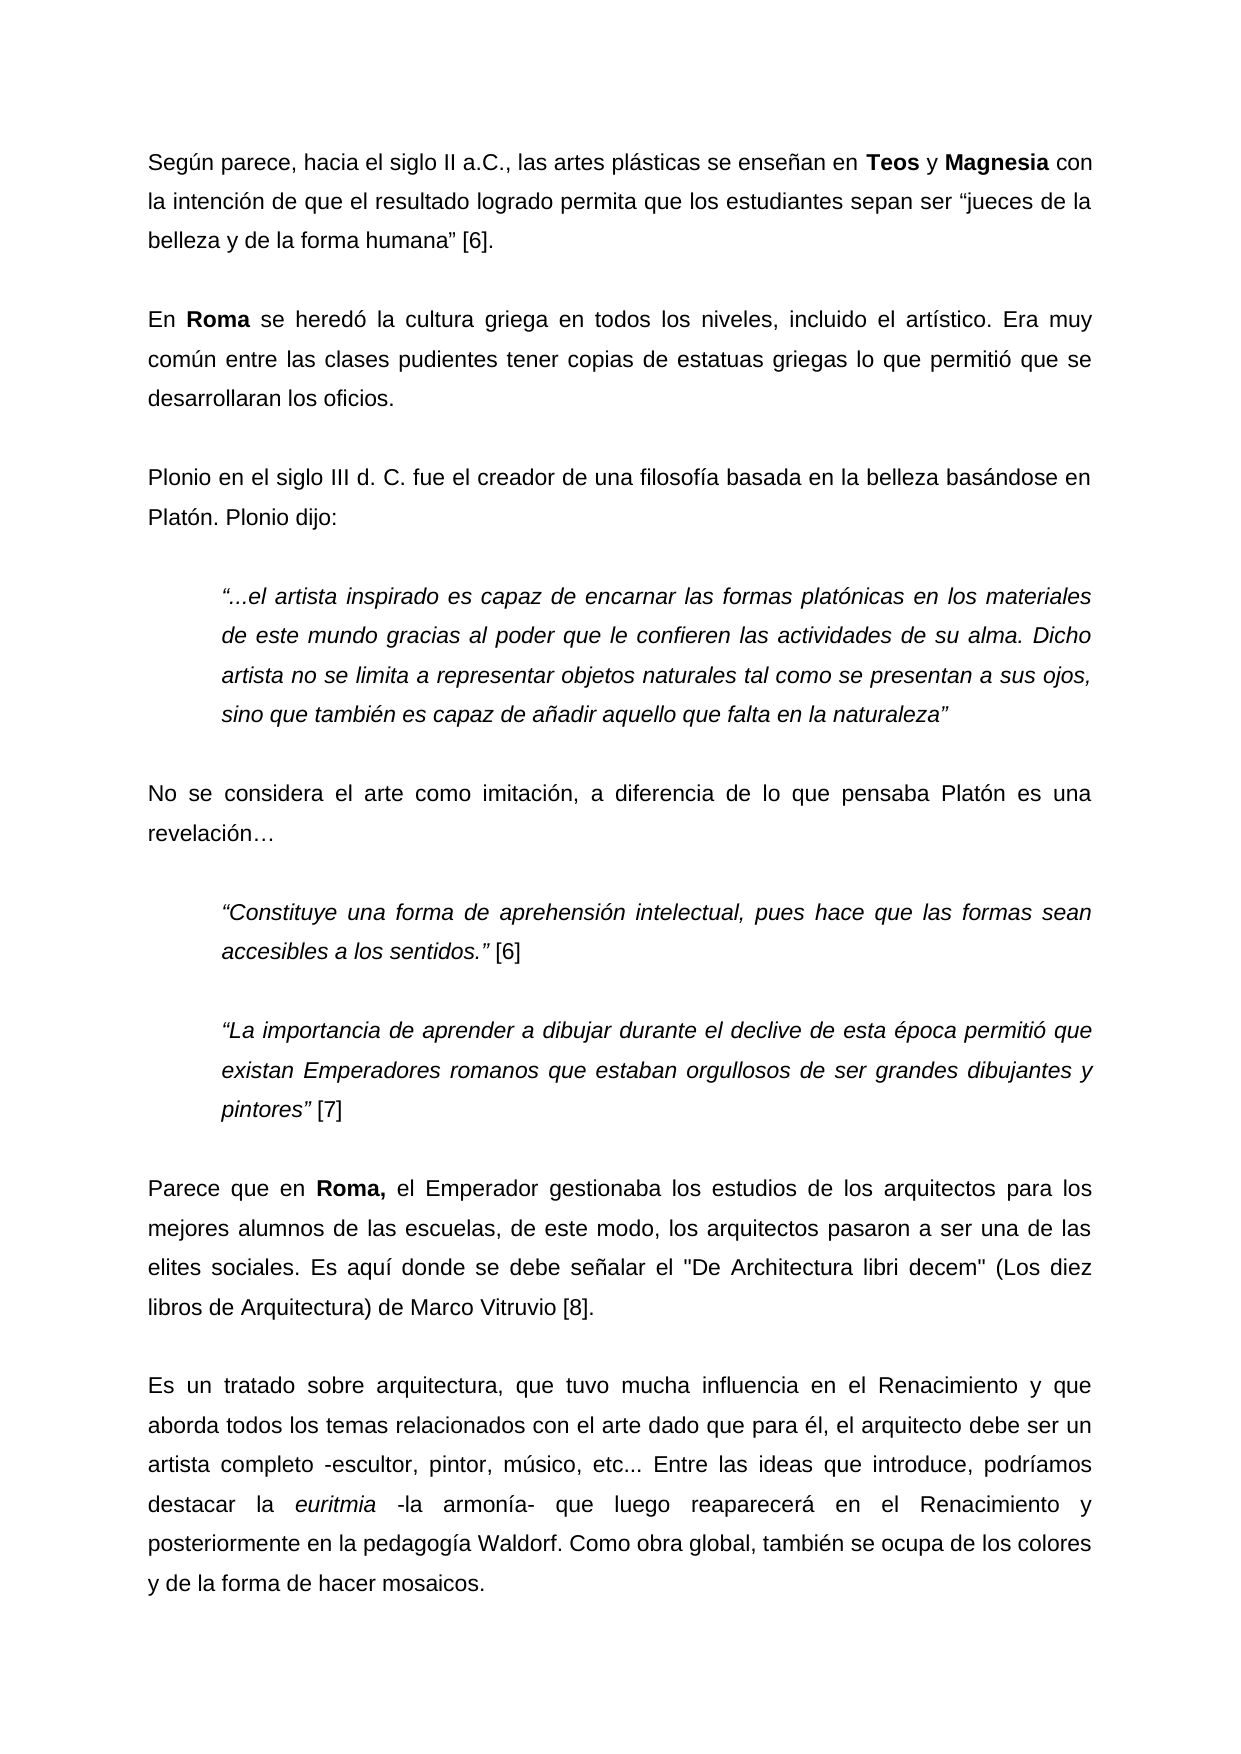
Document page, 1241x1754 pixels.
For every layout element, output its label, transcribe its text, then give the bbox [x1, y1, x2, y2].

text Es un tratado sobre arquitectura, que tuvo mucha influencia en el Renacimiento y que aborda todos los temas relacionados con el arte dado que para él, el arquitecto debe ser un artista completo -escultor, pintor, músico, etc... Entre las ideas que introduce, podríamos destacar la euritmia -la armonía- que luego reaparecerá en el Renacimiento y posteriormente en la pedagogía Waldorf. Como obra global, también se ocupa de los colores y de la forma de hacer mosaicos. [148, 1372, 1093, 1596]
text Plonio en el siglo III d. C. fue el creador de una filosofía basada en la belleza basándose en Platón. Plonio dijo: [148, 464, 1093, 530]
text Parece que en Roma, el Emperador gestionaba los estudios de los arquitectos para los mejores alumnos de las escuelas, de este modo, los arquitectos pasaron a ser una de las elites sociales. Es aquí donde se debe señalar el "De Architectura libri decem" (Los diez libros de Arquitectura) de Marco Vitruvio [8]. [148, 1175, 1093, 1320]
text No se considera el arte como imitación, a diferencia de lo que pensaba Platón es una revelación… [148, 780, 1093, 846]
text En Roma se heredó la cultura griega en todos los niveles, incluido el artístico. Era muy común entre las clases pudientes tener copias de estatuas griegas lo que permitió que se desarrollaran los oficios. [148, 306, 1093, 412]
text “La importancia de aprender a dibujar durante el declive de esta época permitió que existan Emperadores romanos que estaban orgullosos de ser grandes dibujantes y pintores” [7] [221, 1017, 1093, 1122]
text Según parece, hacia el siglo II a.C., las artes plásticas se enseñan en Teos y Magnesia con la intención de que el resultado logrado permita que los estudiantes sepan ser “jueces de la belleza y de la forma humana” [6]. [148, 148, 1093, 254]
text “...el artista inspirado es capaz de encarnar las formas platónicas en los materiales de este mundo gracias al poder que le confieren las actividades de su alma. Dicho artista no se limita a representar objetos naturales tal como se presentan a sus ojos, sino que también es capaz de añadir aquello que falta en la naturaleza” [221, 583, 1093, 728]
text “Constituye una forma de aprehensión intelectual, pues hace que las formas sean accesibles a los sentidos.” [6] [221, 899, 1093, 964]
